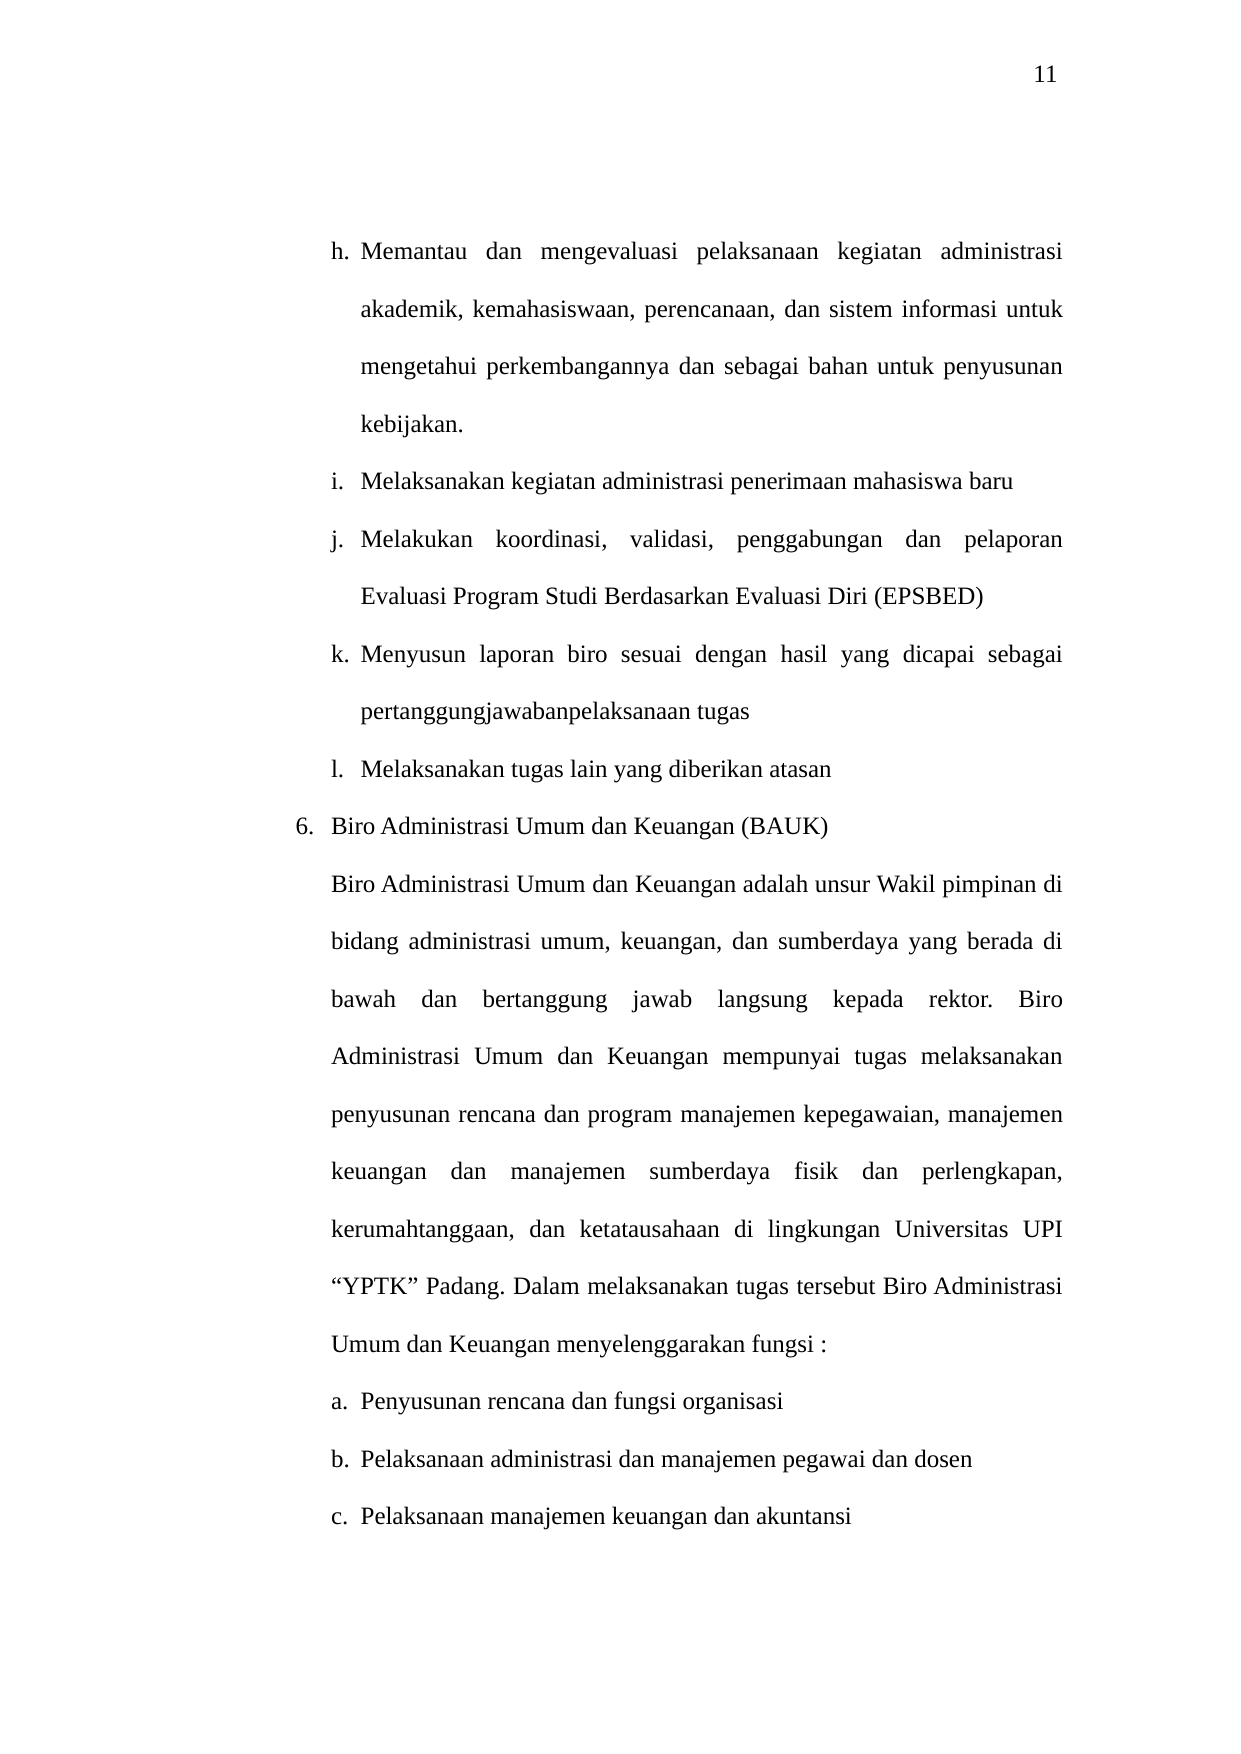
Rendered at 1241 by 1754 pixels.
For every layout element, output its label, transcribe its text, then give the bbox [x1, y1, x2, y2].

list Memantau dan mengevaluasi pelaksanaan kegiatan administrasi akademik, kemahasiswaan, perencanaan, dan sistem informasi untuk mengetahui perkembangannya dan sebagai bahan untuk penyusunan kebijakan. [331, 236, 1063, 437]
list Menyusun laporan biro sesuai dengan hasil yang dicapai sebagai pertanggungjawabanpelaksanaan tugas [331, 639, 1063, 725]
list Melakukan koordinasi, validasi, penggabungan dan pelaporan Evaluasi Program Studi Berdasarkan Evaluasi Diri (EPSBED) [331, 524, 1063, 610]
list Pelaksanaan manajemen keuangan dan akuntansi [331, 1501, 1063, 1530]
list Penyusunan rencana dan fungsi organisasi [331, 1386, 1063, 1415]
list Biro Administrasi Umum dan Keuangan (BAUK) [295, 811, 1063, 840]
list Pelaksanaan administrasi dan manajemen pegawai dan dosen [331, 1444, 1063, 1472]
list Melaksanakan kegiatan administrasi penerimaan mahasiswa baru [331, 466, 1063, 495]
list Biro Administrasi Umum dan Keuangan adalah unsur Wakil pimpinan di bidang administrasi umum, keuangan, dan sumberdaya yang berada di bawah dan bertanggung jawab langsung kepada rektor. Biro Administrasi Umum dan Keuangan mempunyai tugas melaksanakan penyusunan rencana dan program manajemen kepegawaian, manajemen keuangan dan manajemen sumberdaya fisik dan perlengkapan, kerumahtanggaan, dan ketatausahaan di lingkungan Universitas UPI “YPTK” Padang. Dalam melaksanakan tugas tersebut Biro Administrasi Umum dan Keuangan menyelenggarakan fungsi : [295, 869, 1063, 1357]
list Melaksanakan tugas lain yang diberikan atasan [331, 754, 1063, 782]
